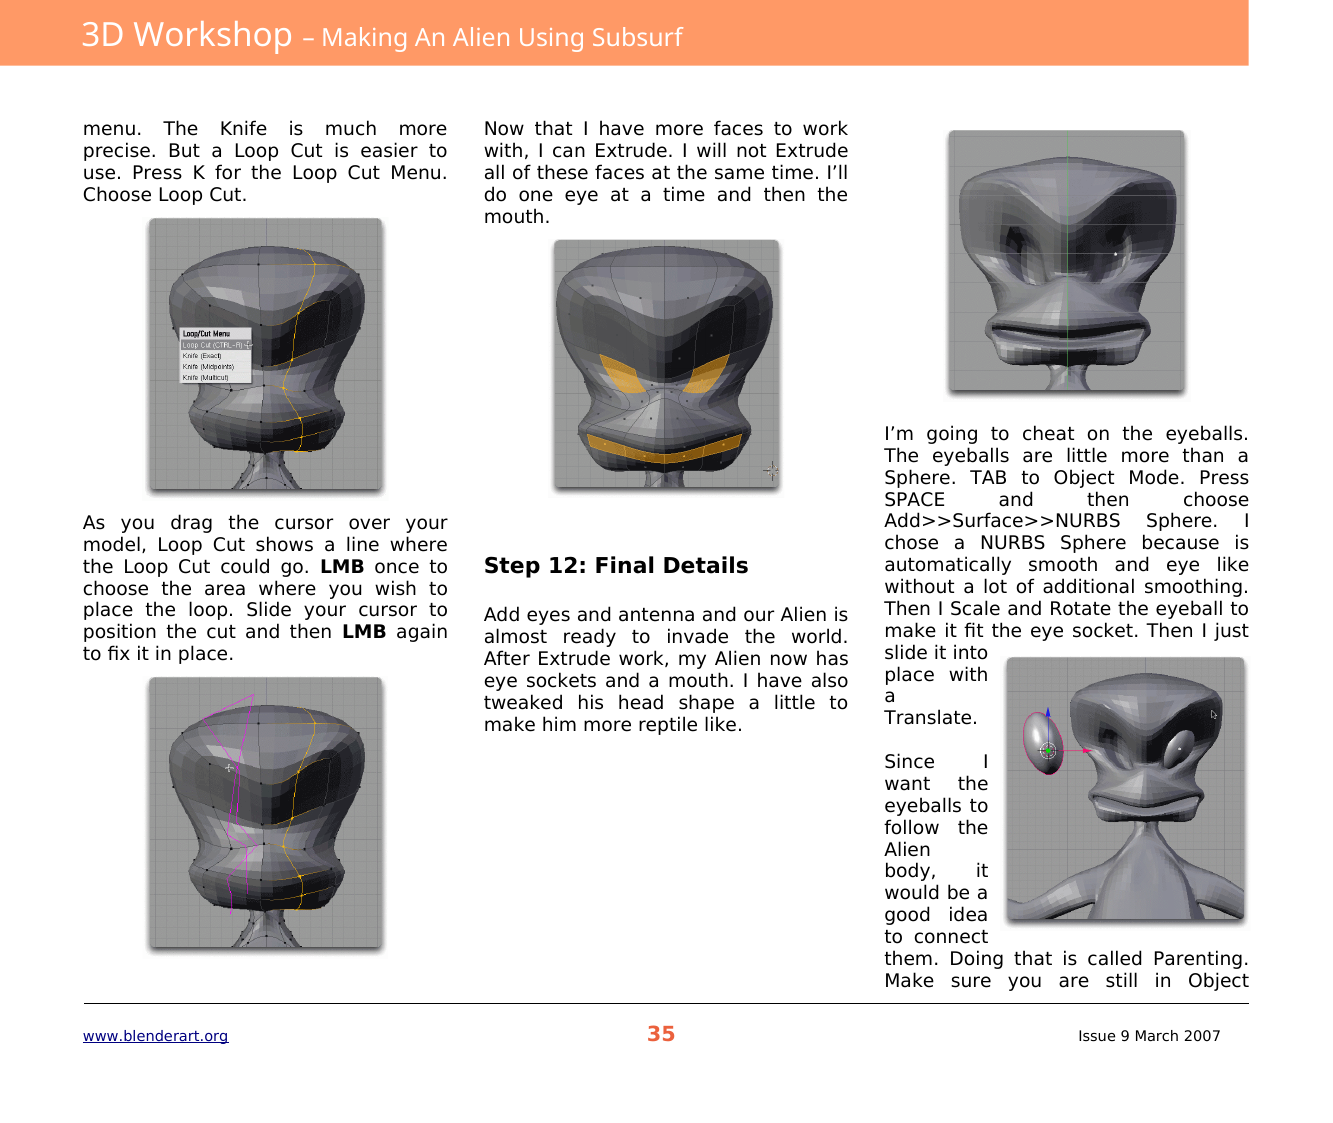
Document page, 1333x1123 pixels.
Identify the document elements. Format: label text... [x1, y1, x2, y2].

text Now that I have more faces to work with, I can Extrude. I will not Extrude all of these faces at the same time. I’ll do one eye at a time and then the mouth. [483, 118, 849, 227]
text I’m going to cheat on the eyeballs. The eyeballs are little more than a Sphere. TAB to Object Mode. Press SPACE and then choose Add>>Surface>>NURBS Sphere. I chose a NURBS Sphere because is automatically smooth and eye like without a lot of additional smoothing. Then I Scale and Rotate the eyeball to make it fit the eye socket. Then I just slide it into place with a Translate. [884, 423, 1249, 729]
text menu. The Knife is much more precise. But a Loop Cut is easier to use. Press K for the Loop Cut Menu. Choose Loop Cut. [83, 118, 448, 206]
text Step 12: Final Details [483, 553, 849, 579]
text Since I want the eyeballs to follow the Alien body, it would be a good idea to connect them. Doing that is called Parenting. Make sure you are still in Object [884, 751, 1249, 992]
picture [548, 239, 785, 498]
picture [1000, 656, 1251, 931]
picture [142, 676, 389, 959]
text As you drag the cursor over your model, Loop Cut shows a line where the Loop Cut could go. LMB once to choose the area where you wish to place the loop. Slide your cursor to position the cut and then LMB again to fix it in place. [83, 206, 448, 665]
picture [942, 130, 1191, 402]
picture [142, 217, 389, 501]
text Add eyes and antenna and our Alien is almost ready to invade the world. After Extrude work, my Alien now has eye sockets and a mouth. I have also tweaked his head shape a little to make him more reptile like. [483, 604, 849, 735]
